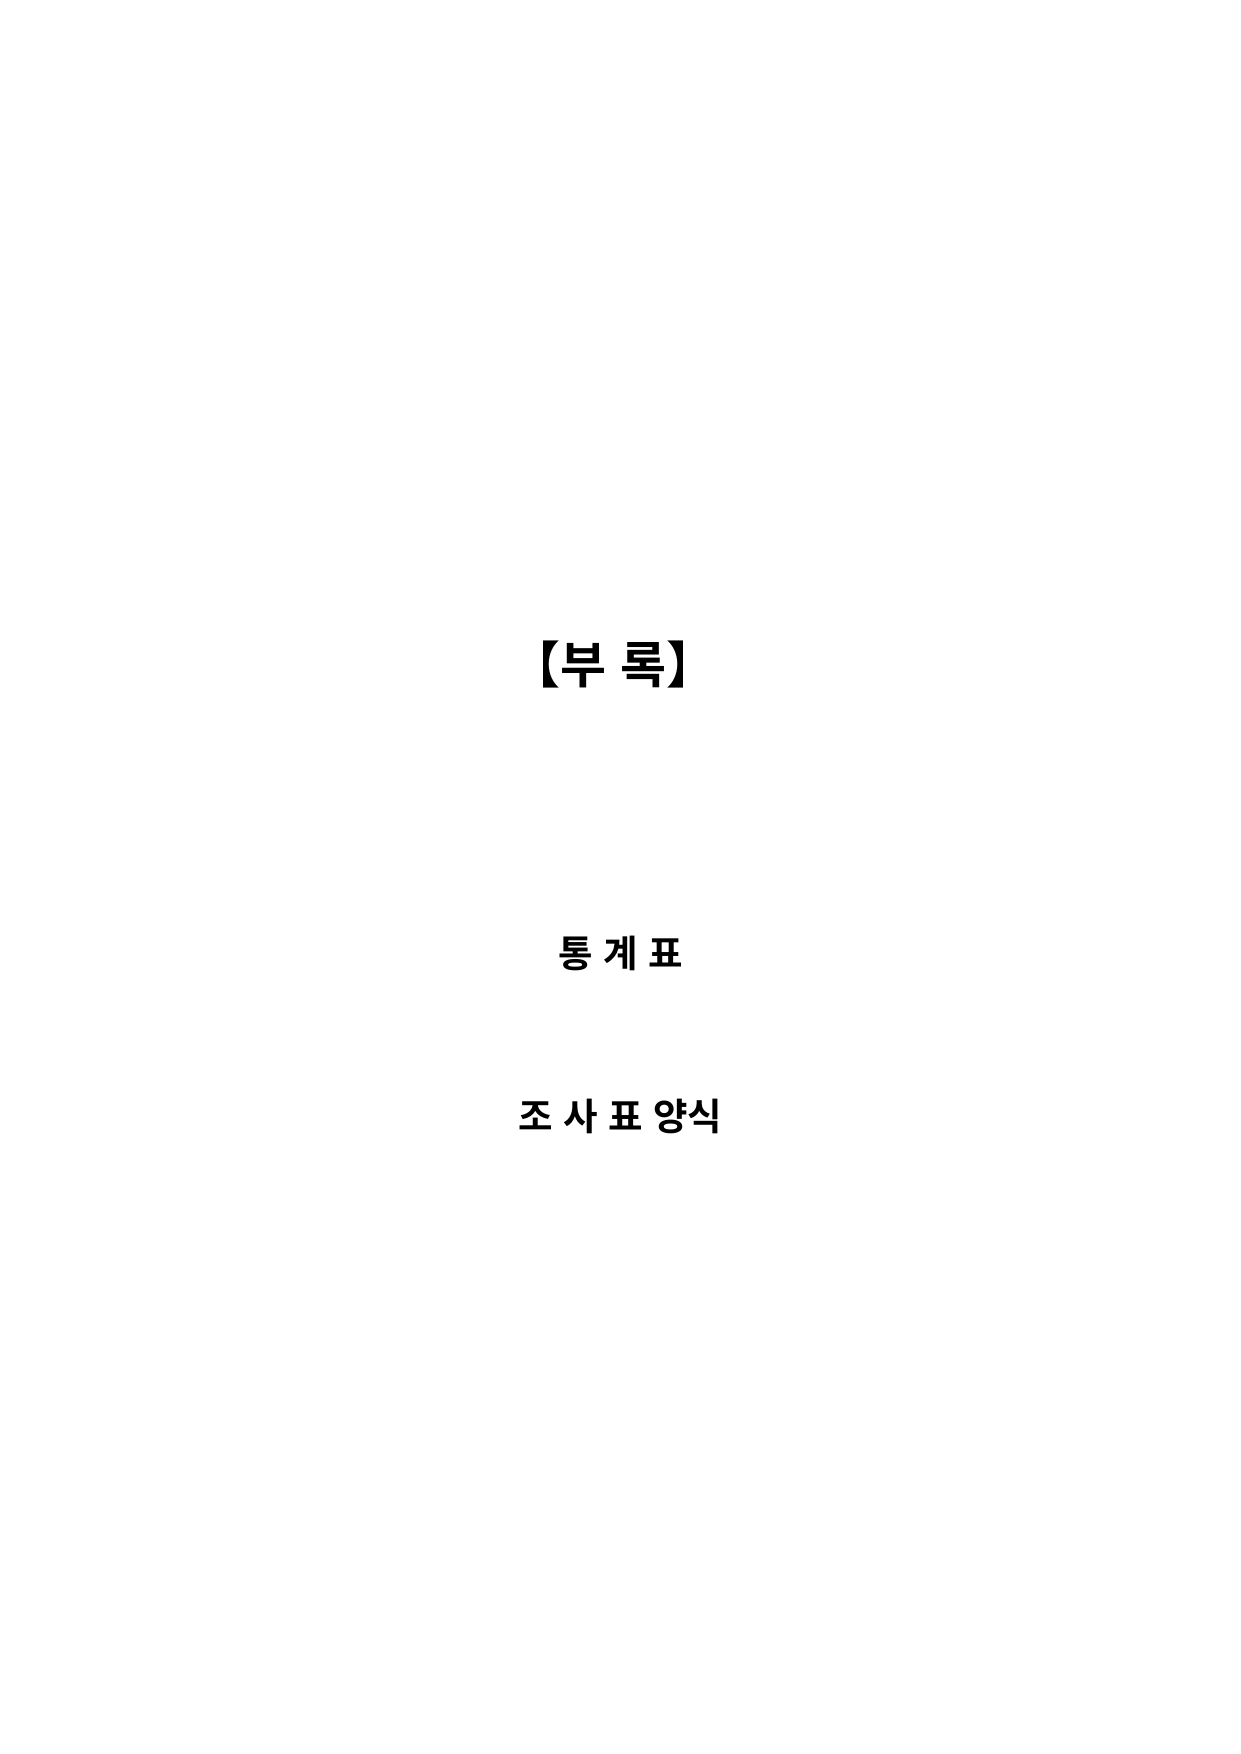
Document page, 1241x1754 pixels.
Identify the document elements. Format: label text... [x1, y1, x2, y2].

text 통 계 표 [118, 924, 1122, 978]
text 조 사 표 양식 [118, 1087, 1122, 1141]
text 【부 록】 [118, 626, 1122, 698]
